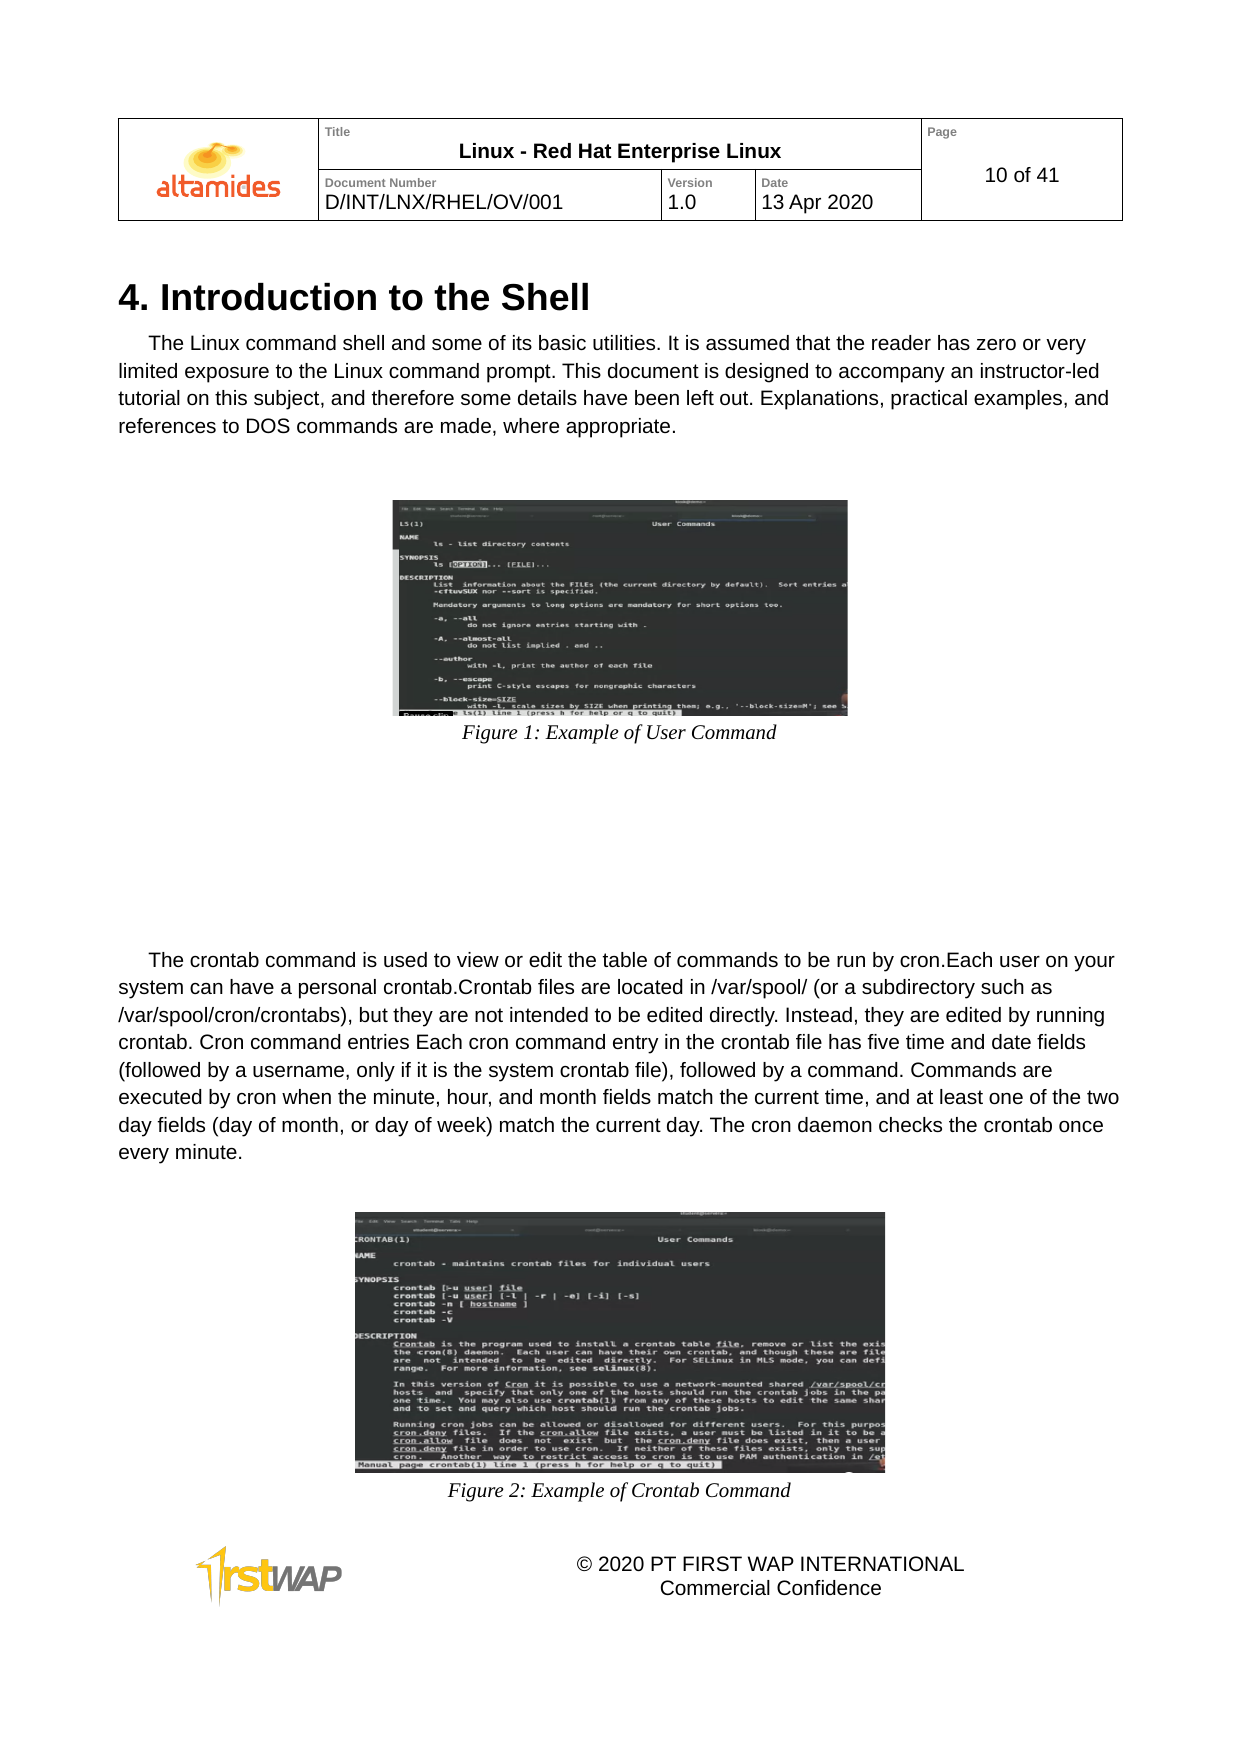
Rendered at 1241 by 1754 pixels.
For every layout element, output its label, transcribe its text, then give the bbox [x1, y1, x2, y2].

text Figure 2: Example of Crontab Command [355, 1473, 885, 1502]
picture [355, 1212, 886, 1473]
picture [392, 500, 848, 716]
text The Linux command shell and some of its basic utilities. It is assumed that the reader has zero or very limited exposure to the Linux command prompt. This document is designed to accompany an instructor-led tutorial on this subject, and therefore some details have been left out. Explanations, practical examples, and references to DOS commands are made, where appropriate. [118, 331, 1122, 437]
picture [195, 1546, 342, 1607]
subtitle Introduction to the Shell [118, 275, 1122, 318]
text The crontab command is used to view or edit the table of commands to be run by cron.Each user on your system can have a personal crontab.Crontab files are located in /var/spool/ (or a subdirectory such as /var/spool/cron/crontabs), but they are not intended to be edited directly. Instead, they are edited by running crontab. Cron command entries Each cron command entry in the crontab file has five time and date fields (followed by a username, only if it is the system crontab file), followed by a command. Commands are executed by cron when the minute, hour, and month fields match the current time, and at least one of the two day fields (day of month, or day of week) match the current day. The cron daemon checks the crontab once every minute. [118, 948, 1122, 1164]
text Figure 1: Example of User Command [393, 716, 847, 744]
